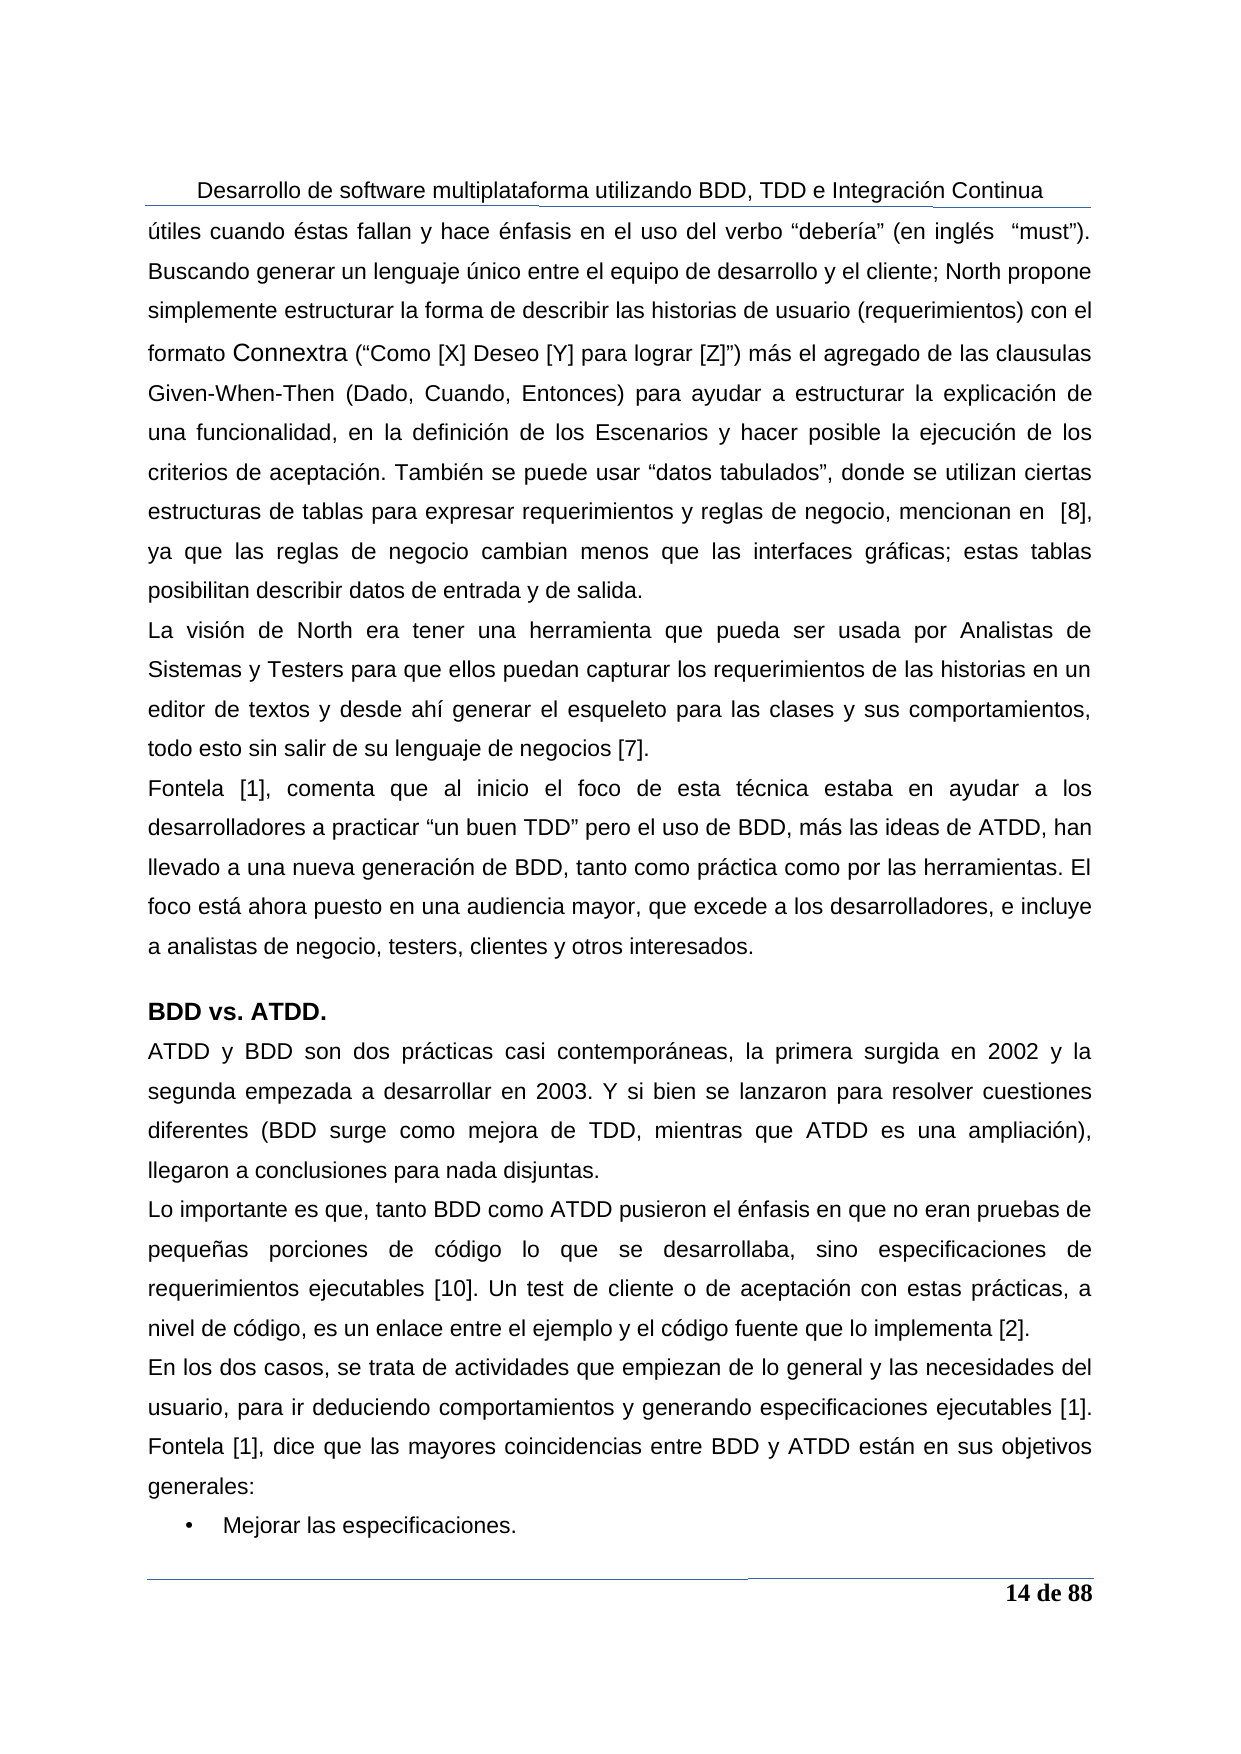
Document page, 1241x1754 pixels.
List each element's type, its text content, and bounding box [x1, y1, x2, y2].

text La visión de North era tener una herramienta que pueda ser usada por Analistas de Sistemas y Testers para que ellos puedan capturar los requerimientos de las historias en un editor de textos y desde ahí generar el esqueleto para las clases y sus comportamientos, todo esto sin salir de su lenguaje de negocios [7]. [148, 617, 1093, 762]
list Mejorar las especificaciones. [185, 1512, 1093, 1538]
text Lo importante es que, tanto BDD como ATDD pusieron el énfasis en que no eran pruebas de pequeñas porciones de código lo que se desarrollaba, sino especificaciones de requerimientos ejecutables [10]. Un test de cliente o de aceptación con estas prácticas, a nivel de código, es un enlace entre el ejemplo y el código fuente que lo implementa [2]. [148, 1196, 1093, 1341]
text En los dos casos, se trata de actividades que empiezan de lo general y las necesidades del usuario, para ir deduciendo comportamientos y generando especificaciones ejecutables [1]. Fontela [1], dice que las mayores coincidencias entre BDD y ATDD están en sus objetivos generales: [148, 1354, 1093, 1499]
subtitle BDD vs. ATDD. [148, 997, 1093, 1026]
text útiles cuando éstas fallan y hace énfasis en el uso del verbo “debería” (en inglés “must”). Buscando generar un lenguaje único entre el equipo de desarrollo y el cliente; North propone simplemente estructurar la forma de describir las historias de usuario (requerimientos) con el formato Connextra (“Como [X] Deseo [Y] para lograr [Z]”) más el agregado de las clausulas Given-When-Then (Dado, Cuando, Entonces) para ayudar a estructurar la explicación de una funcionalidad, en la definición de los Escenarios y hacer posible la ejecución de los criterios de aceptación. También se puede usar “datos tabulados”, donde se utilizan ciertas estructuras de tablas para expresar requerimientos y reglas de negocio, mencionan en [8], ya que las reglas de negocio cambian menos que las interfaces gráficas; estas tablas posibilitan describir datos de entrada y de salida. [148, 218, 1093, 604]
text ATDD y BDD son dos prácticas casi contemporáneas, la primera surgida en 2002 y la segunda empezada a desarrollar en 2003. Y si bien se lanzaron para resolver cuestiones diferentes (BDD surge como mejora de TDD, mientras que ATDD es una ampliación), llegaron a conclusiones para nada disjuntas. [148, 1038, 1093, 1183]
text Fontela [1], comenta que al inicio el foco de esta técnica estaba en ayudar a los desarrolladores a practicar “un buen TDD” pero el uso de BDD, más las ideas de ATDD, han llevado a una nueva generación de BDD, tanto como práctica como por las herramientas. El foco está ahora puesto en una audiencia mayor, que excede a los desarrolladores, e incluye a analistas de negocio, testers, clientes y otros interesados. [148, 775, 1093, 959]
